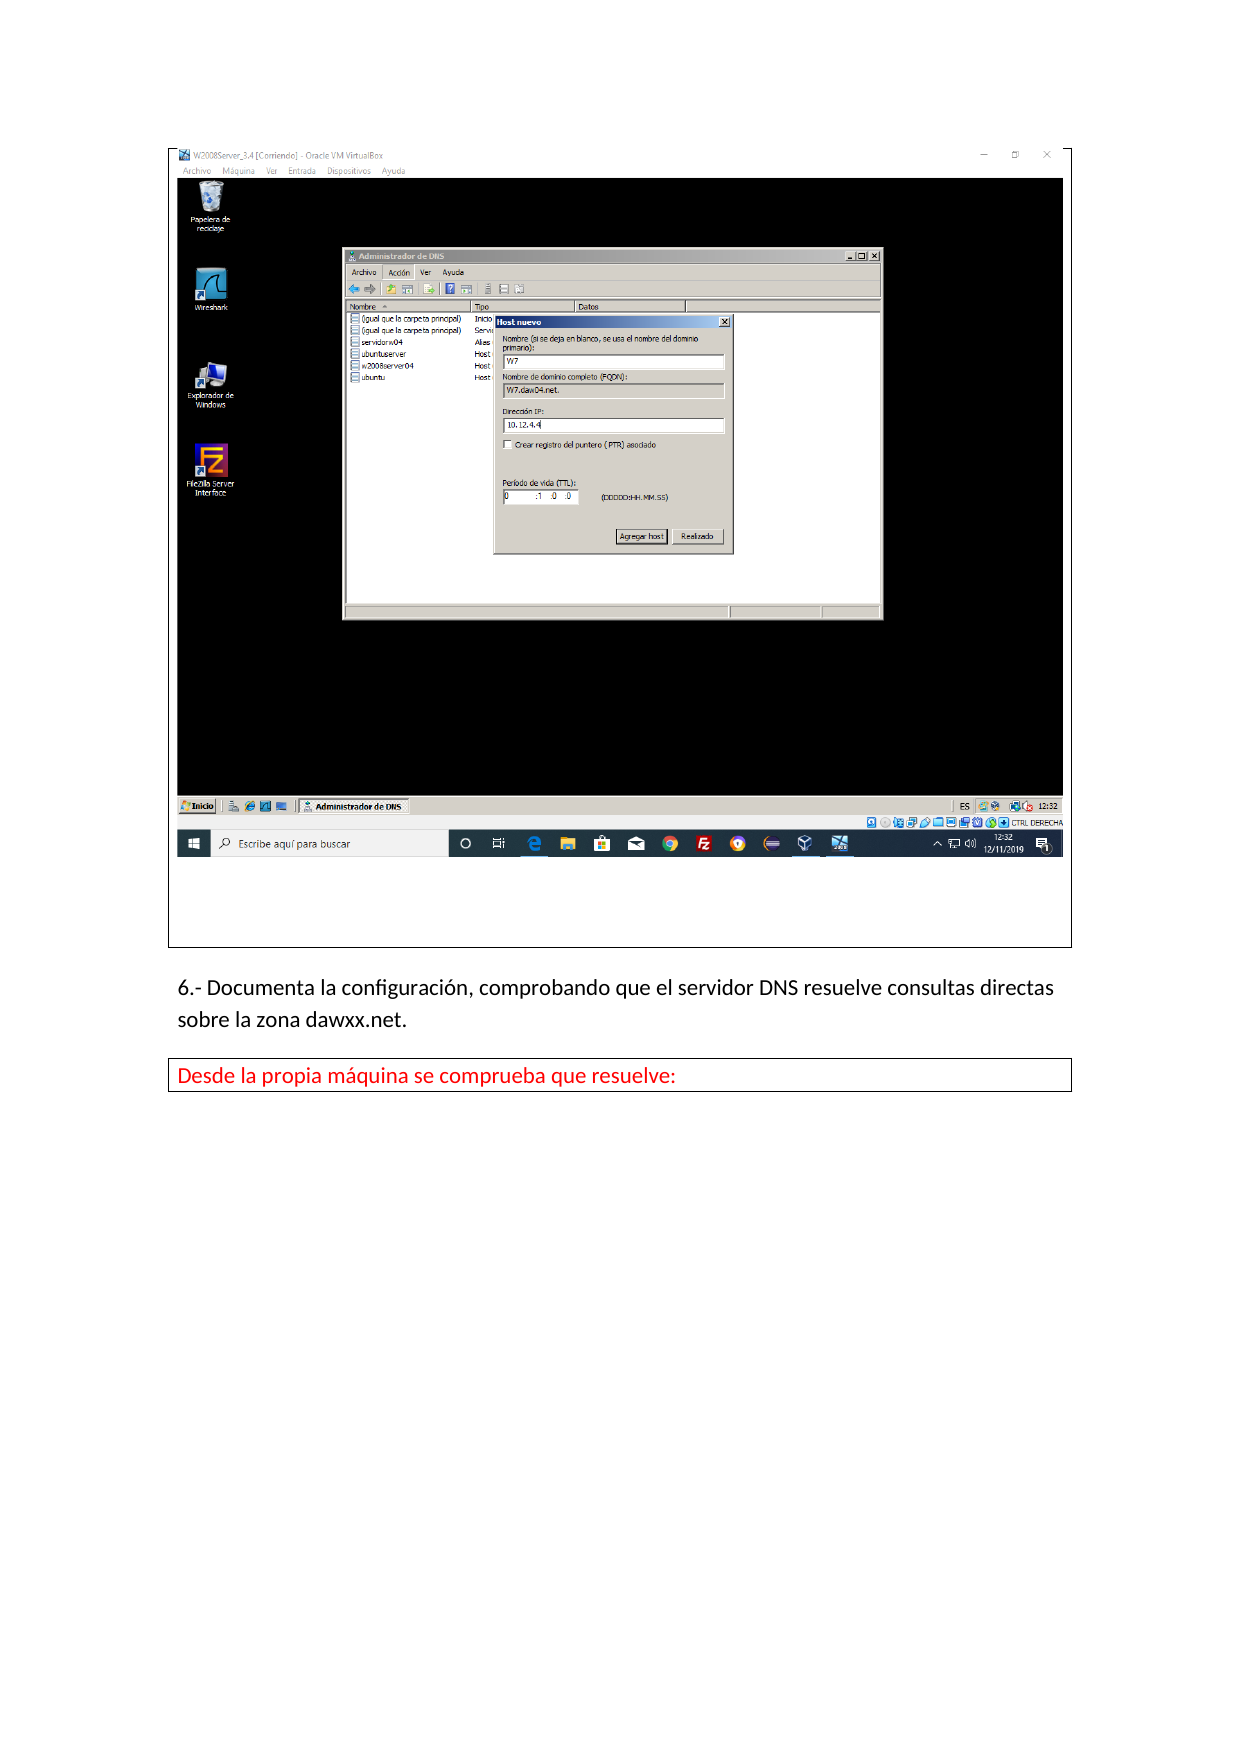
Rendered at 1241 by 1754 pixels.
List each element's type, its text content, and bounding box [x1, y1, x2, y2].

picture [177, 147, 1063, 857]
text Desde la propia máquina se comprueba que resuelve: [169, 1059, 1071, 1091]
text 6.- Documenta la configuración, comprobando que el servidor DNS resuelve consultas directas sobre la zona dawxx.net. [177, 973, 1063, 1033]
